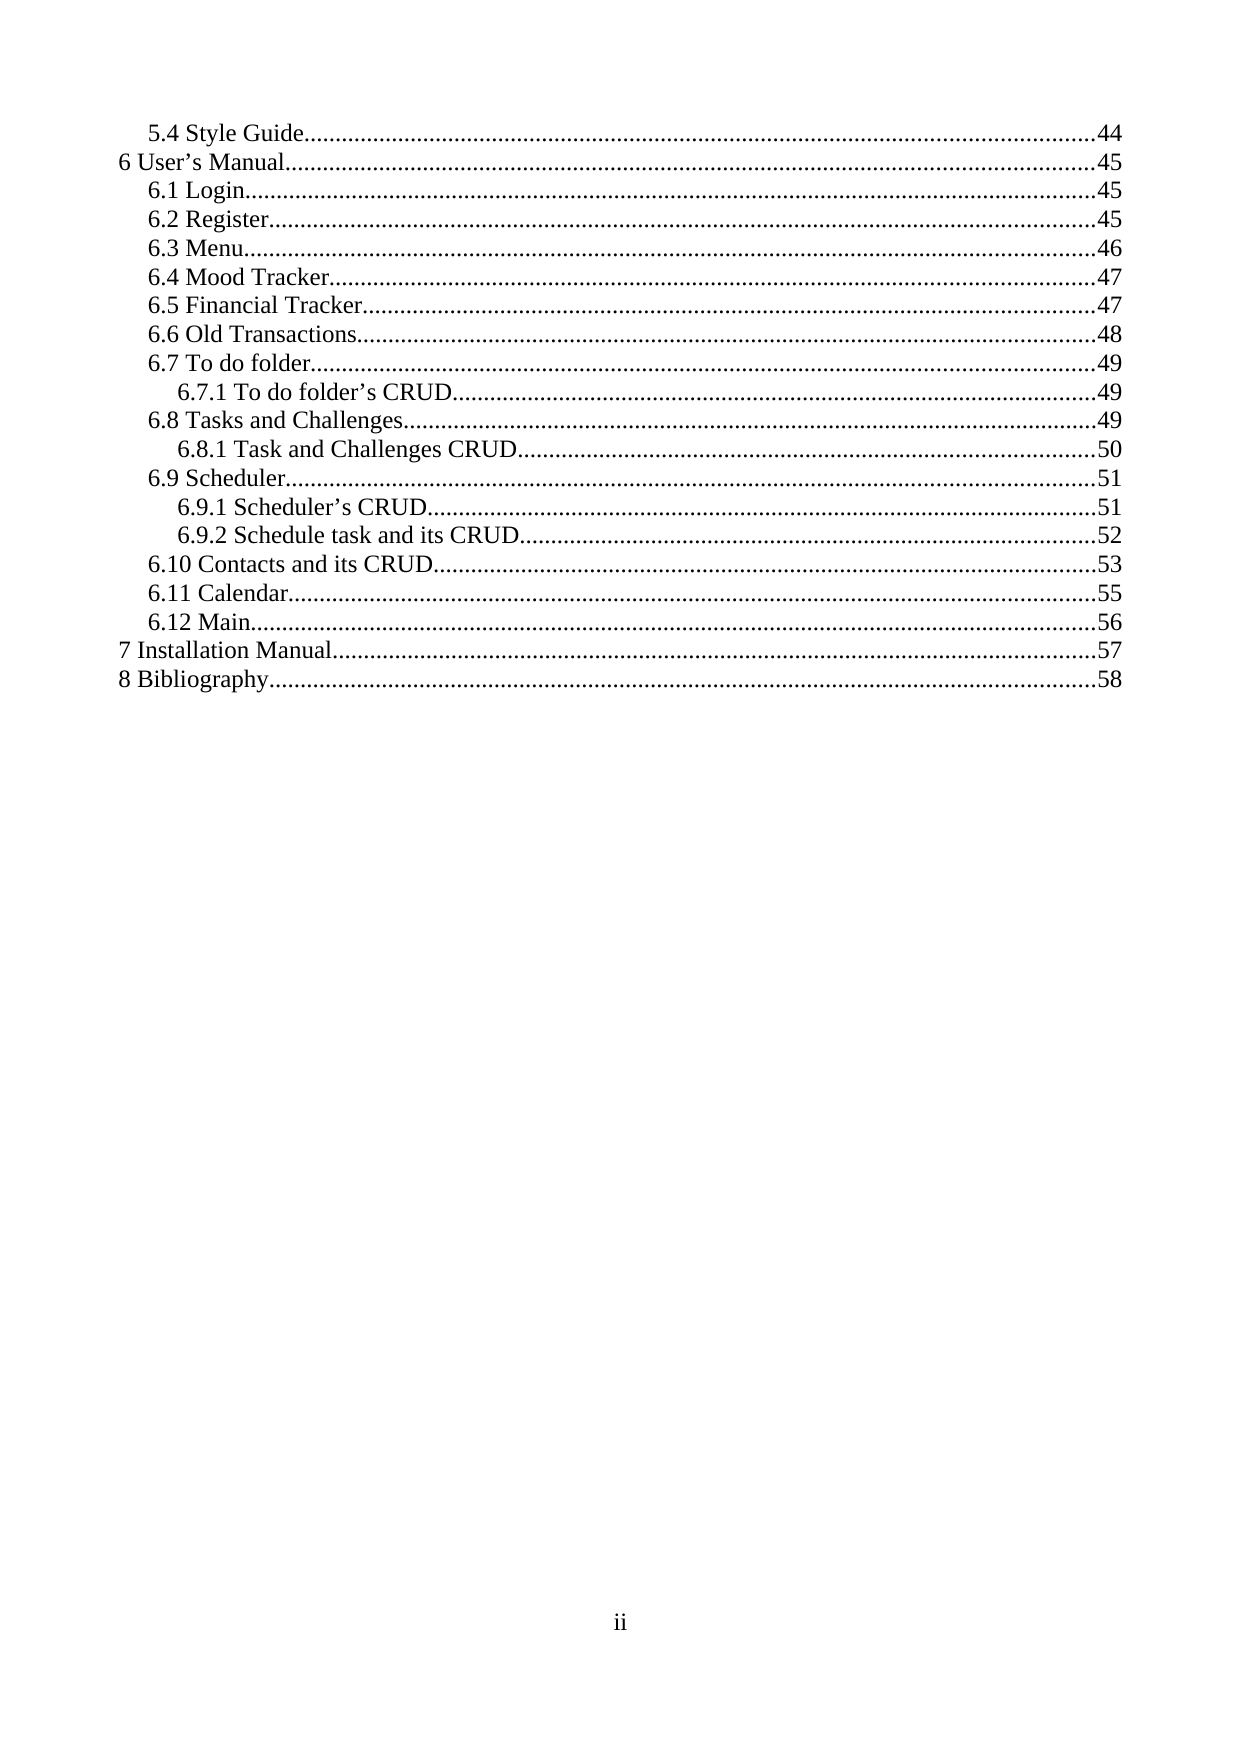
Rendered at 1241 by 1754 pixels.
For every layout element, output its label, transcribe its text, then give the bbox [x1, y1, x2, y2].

text 6.1 Login 45 [148, 176, 1122, 204]
text 6.5 Financial Tracker 47 [148, 291, 1122, 319]
text 6 User’s Manual 45 [118, 147, 1122, 176]
text 6.9 Scheduler 51 [148, 463, 1122, 492]
text 6.9.2 Schedule task and its CRUD 52 [177, 521, 1122, 549]
text 6.9.1 Scheduler’s CRUD 51 [177, 492, 1122, 521]
text 7 Installation Manual 57 [118, 636, 1122, 664]
text 6.8.1 Task and Challenges CRUD 50 [177, 434, 1122, 463]
text 6.8 Tasks and Challenges 49 [148, 406, 1122, 434]
text 6.7 To do folder 49 [148, 348, 1122, 377]
text 8 Bibliography 58 [118, 664, 1122, 693]
text 5.4 Style Guide 44 [148, 118, 1122, 147]
text 6.11 Calendar 55 [148, 578, 1122, 607]
text 6.3 Menu 46 [148, 233, 1122, 262]
text 6.2 Register 45 [148, 204, 1122, 233]
text 6.10 Contacts and its CRUD 53 [148, 549, 1122, 578]
text 6.12 Main 56 [148, 607, 1122, 636]
text 6.7.1 To do folder’s CRUD 49 [177, 377, 1122, 406]
text 6.4 Mood Tracker 47 [148, 262, 1122, 291]
text 6.6 Old Transactions 48 [148, 319, 1122, 348]
